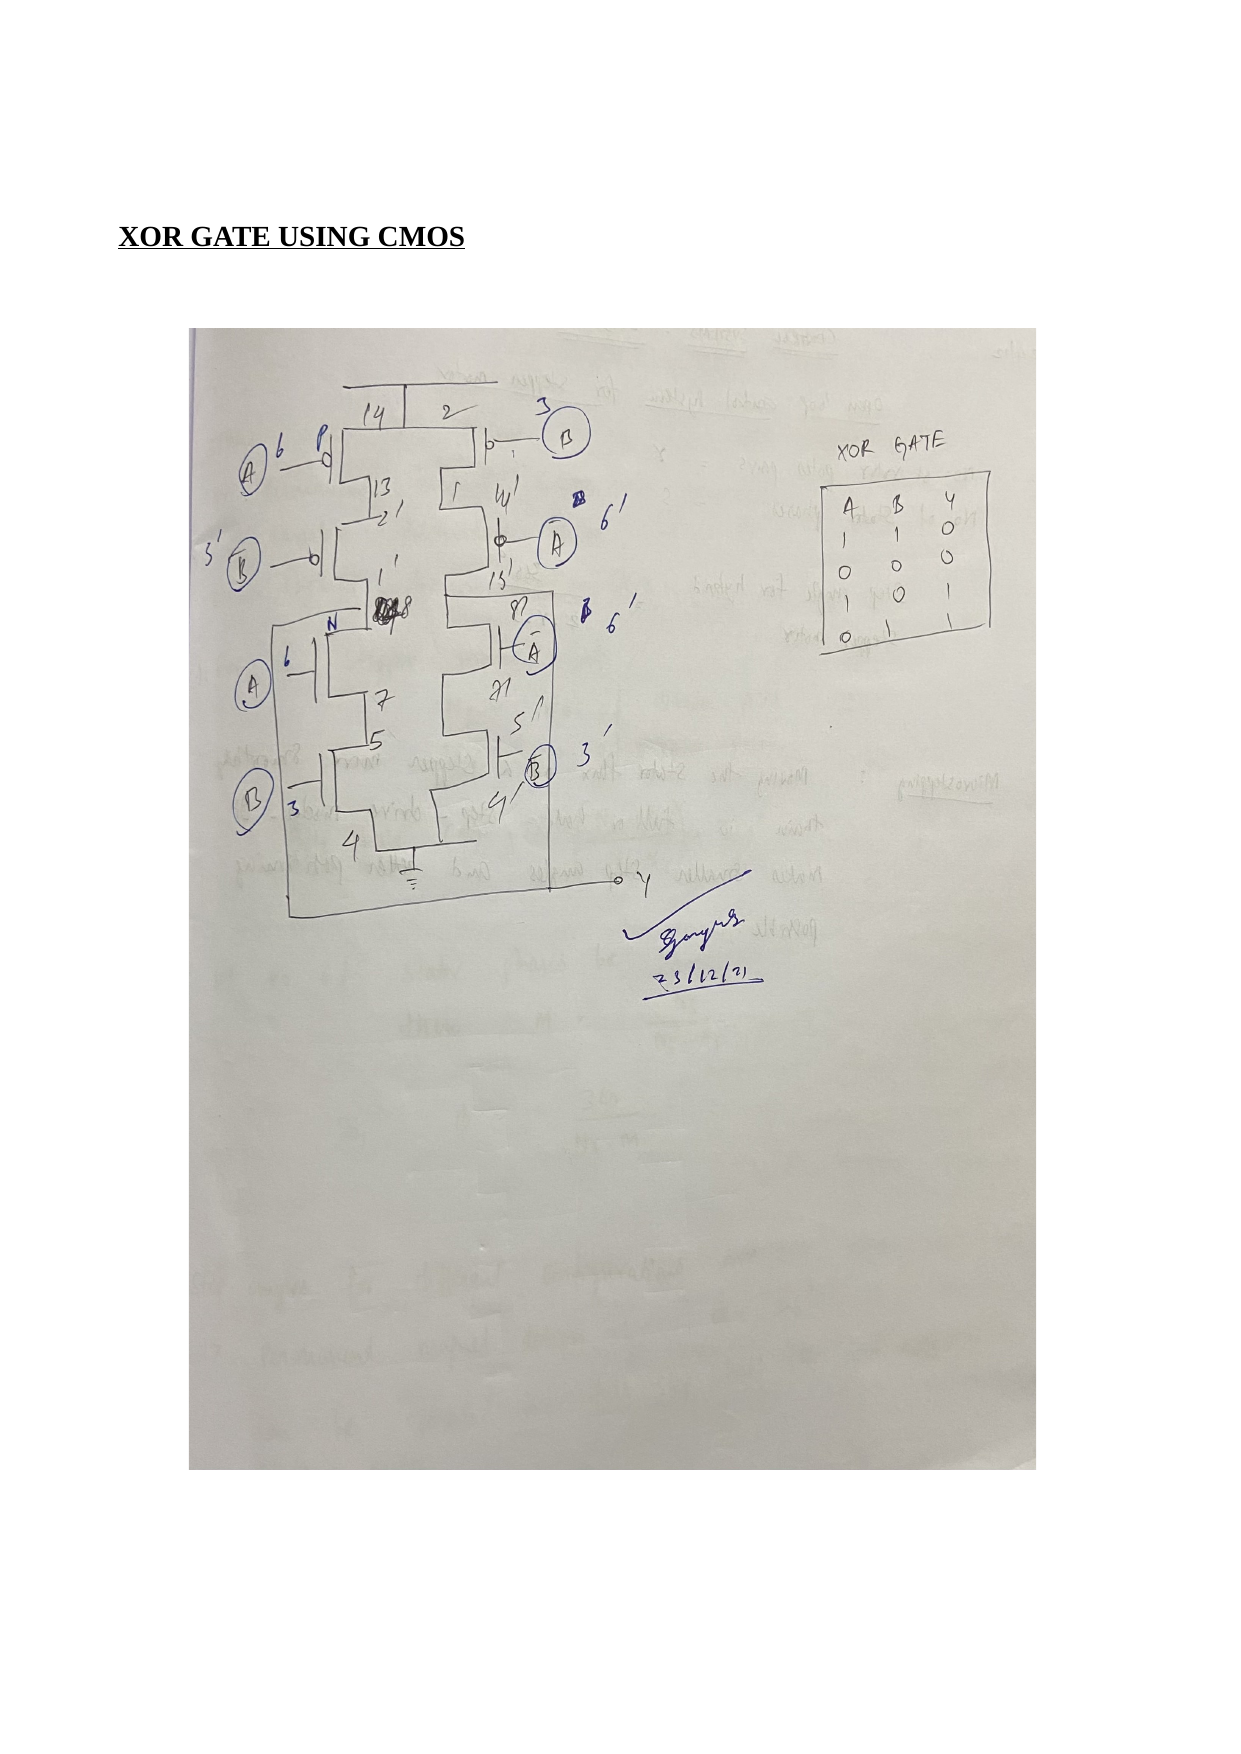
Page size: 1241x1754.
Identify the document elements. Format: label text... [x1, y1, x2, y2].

text XOR GATE USING CMOS [118, 219, 1122, 252]
picture [188, 328, 1037, 1470]
